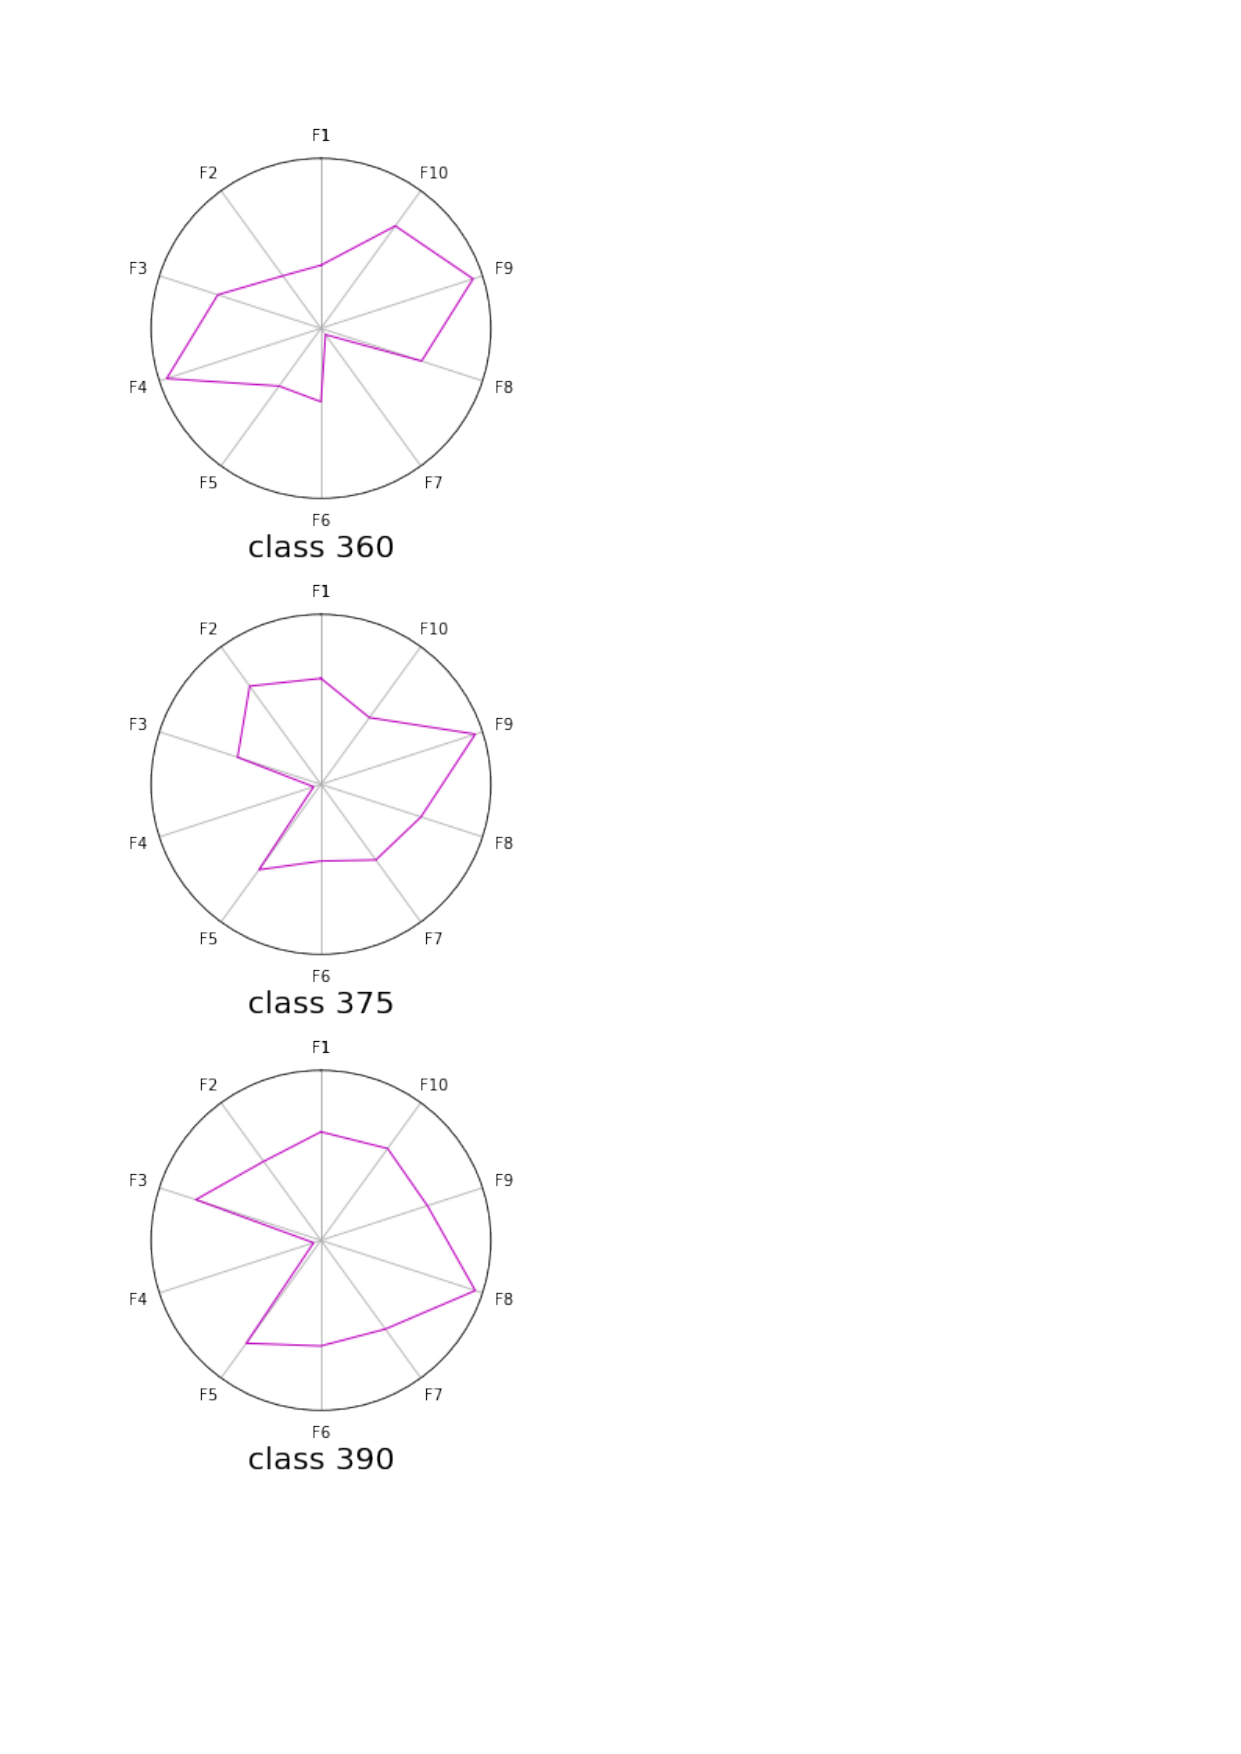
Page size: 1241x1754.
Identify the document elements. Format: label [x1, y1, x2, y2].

picture [118, 118, 523, 1487]
